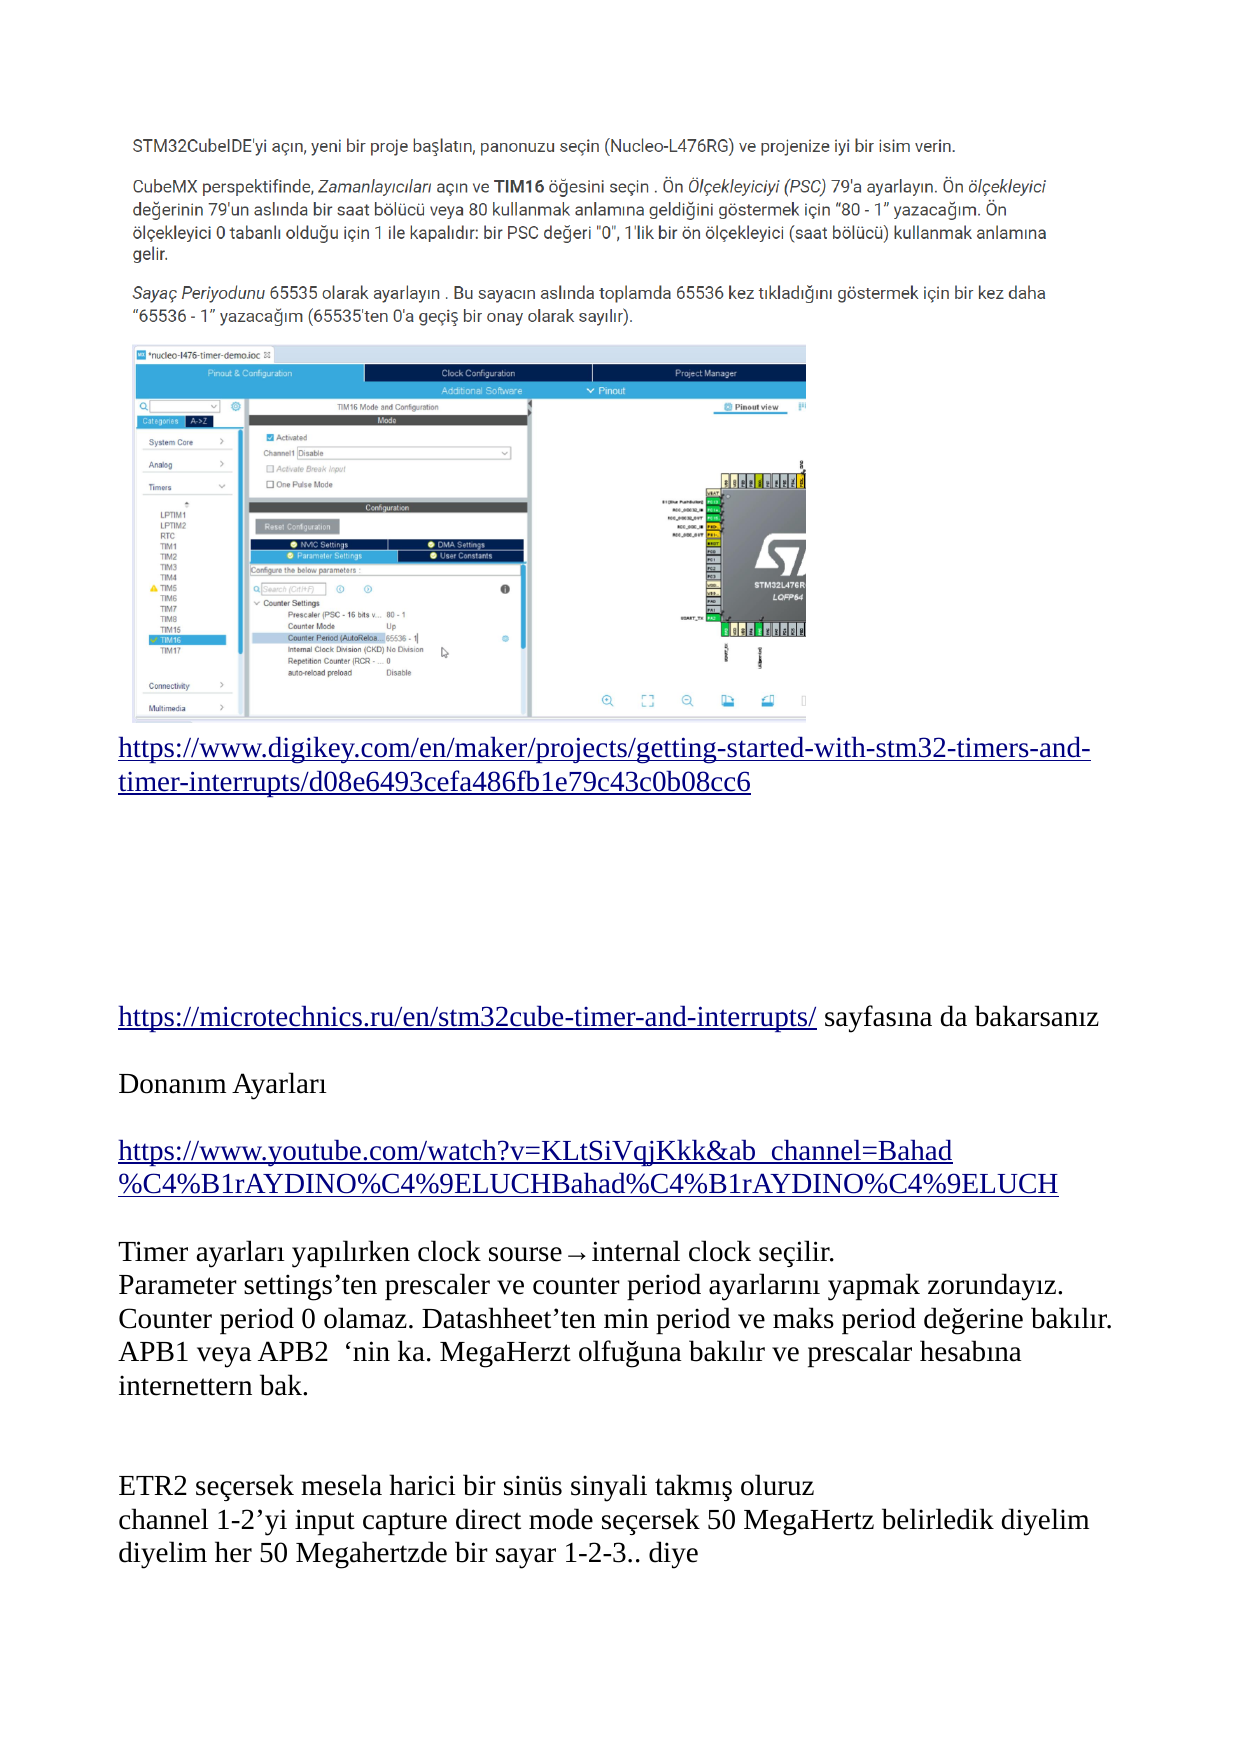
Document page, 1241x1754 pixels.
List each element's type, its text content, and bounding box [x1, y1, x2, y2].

text Parameter settings’ten prescaler ve counter period ayarlarını yapmak zorundayız. [118, 1267, 1122, 1301]
text ETR2 seçersek mesela harici bir sinüs sinyali takmış oluruz [118, 1468, 1122, 1502]
text channel 1-2’yi input capture direct mode seçersek 50 MegaHertz belirledik diyelim diyelim her 50 Megahertzde bir sayar 1-2-3.. diye [118, 1502, 1122, 1569]
text Counter period 0 olamaz. Datashheet’ten min period ve maks period değerine bakılır. [118, 1301, 1122, 1334]
text https://www.youtube.com/watch?v=KLtSiVqjKkk&ab_channel=Bahad%C4%B1rAYDINO%C4%9ELUCHBahad%C4%B1rAYDINO%C4%9ELUCH [118, 1133, 1122, 1200]
text Timer ayarları yapılırken clock sourse→internal clock seçilir. [118, 1234, 1122, 1267]
text https://microtechnics.ru/en/stm32cube-timer-and-interrupts/ sayfasına da bakarsanız [118, 999, 1122, 1032]
text APB1 veya APB2 ‘nin ka. MegaHerzt olfuğuna bakılır ve prescalar hesabına internettern bak. [118, 1334, 1122, 1401]
picture [118, 118, 1123, 731]
text https://www.digikey.com/en/maker/projects/getting-started-with-stm32-timers-and-timer-interrupts/d08e6493cefa486fb1e79c43c0b08cc6 [118, 731, 1122, 798]
text Donanım Ayarları [118, 1066, 1122, 1099]
